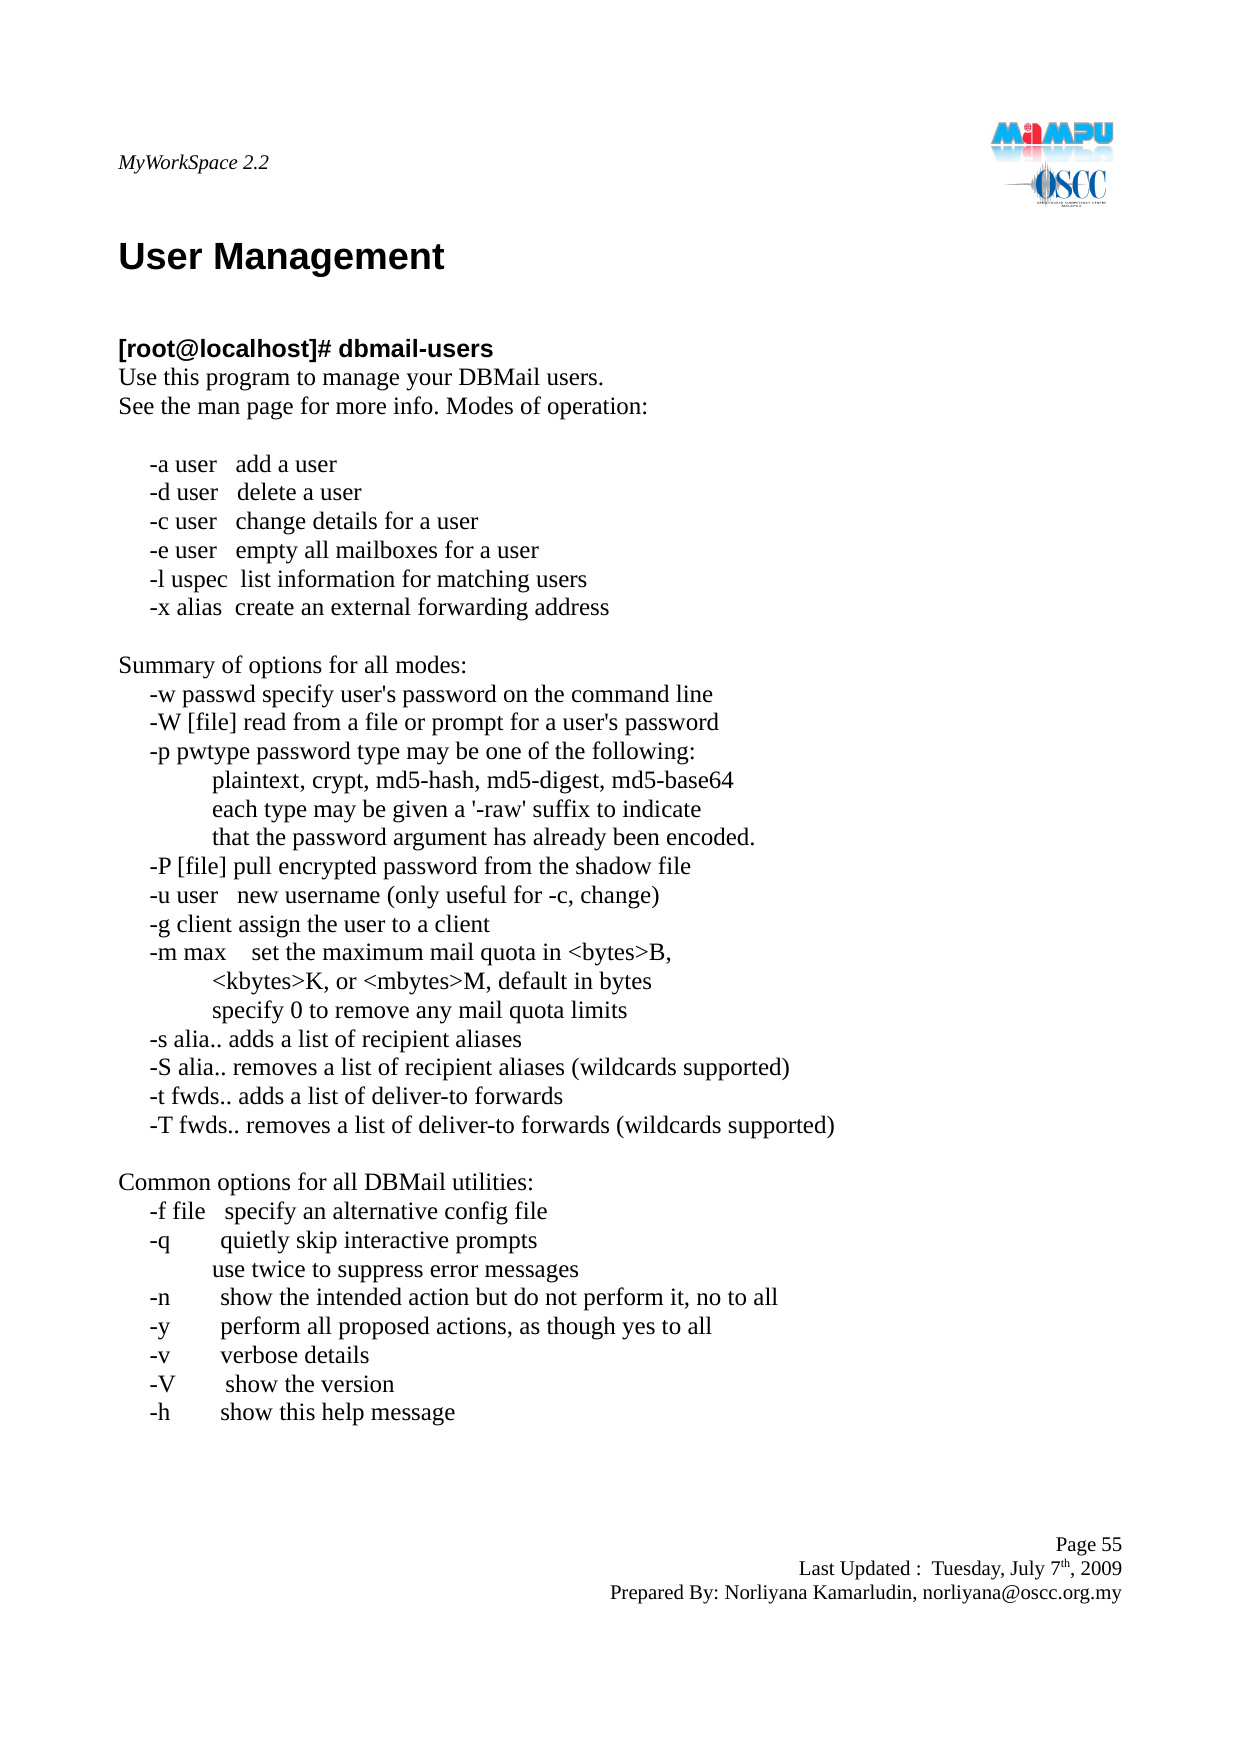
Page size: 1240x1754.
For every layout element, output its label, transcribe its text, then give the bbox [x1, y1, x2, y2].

text -u user new username (only useful for -c, change) [118, 880, 1122, 909]
picture [991, 106, 1114, 208]
text Use this program to manage your DBMail users. [118, 362, 1122, 391]
subtitle User Management [118, 234, 1122, 278]
text -d user delete a user [118, 477, 1122, 506]
text -s alia.. adds a list of recipient aliases [118, 1024, 1122, 1052]
text -e user empty all mailboxes for a user [118, 535, 1122, 564]
text -f file specify an alternative config file [118, 1196, 1122, 1225]
text <kbytes>K, or <mbytes>M, default in bytes [118, 966, 1122, 995]
text specify 0 to remove any mail quota limits [118, 995, 1122, 1024]
text -h show this help message [118, 1397, 1122, 1426]
text -W [file] read from a file or prompt for a user's password [118, 707, 1122, 736]
text -p pwtype password type may be one of the following: [118, 736, 1122, 765]
text -T fwds.. removes a list of deliver-to forwards (wildcards supported) [118, 1110, 1122, 1139]
text -t fwds.. adds a list of deliver-to forwards [118, 1081, 1122, 1110]
text -V show the version [118, 1369, 1122, 1397]
text that the password argument has already been encoded. [118, 822, 1122, 851]
text -w passwd specify user's password on the command line [118, 679, 1122, 707]
text Summary of options for all modes: [118, 650, 1122, 679]
text plaintext, crypt, md5-hash, md5-digest, md5-base64 [118, 765, 1122, 794]
text each type may be given a '-raw' suffix to indicate [118, 794, 1122, 822]
text See the man page for more info. Modes of operation: [118, 391, 1122, 420]
text -S alia.. removes a list of recipient aliases (wildcards supported) [118, 1052, 1122, 1081]
text -x alias create an external forwarding address [118, 592, 1122, 621]
text -a user add a user [118, 449, 1122, 477]
text -m max set the maximum mail quota in <bytes>B, [118, 937, 1122, 966]
text -g client assign the user to a client [118, 909, 1122, 937]
text -c user change details for a user [118, 506, 1122, 535]
text -y perform all proposed actions, as though yes to all [118, 1311, 1122, 1340]
text Common options for all DBMail utilities: [118, 1167, 1122, 1196]
text -v verbose details [118, 1340, 1122, 1369]
text [root@localhost]# dbmail-users [118, 334, 1122, 362]
text -P [file] pull encrypted password from the shadow file [118, 851, 1122, 880]
text -n show the intended action but do not perform it, no to all [118, 1282, 1122, 1311]
text use twice to suppress error messages [118, 1254, 1122, 1282]
text -l uspec list information for matching users [118, 564, 1122, 592]
text -q quietly skip interactive prompts [118, 1225, 1122, 1254]
